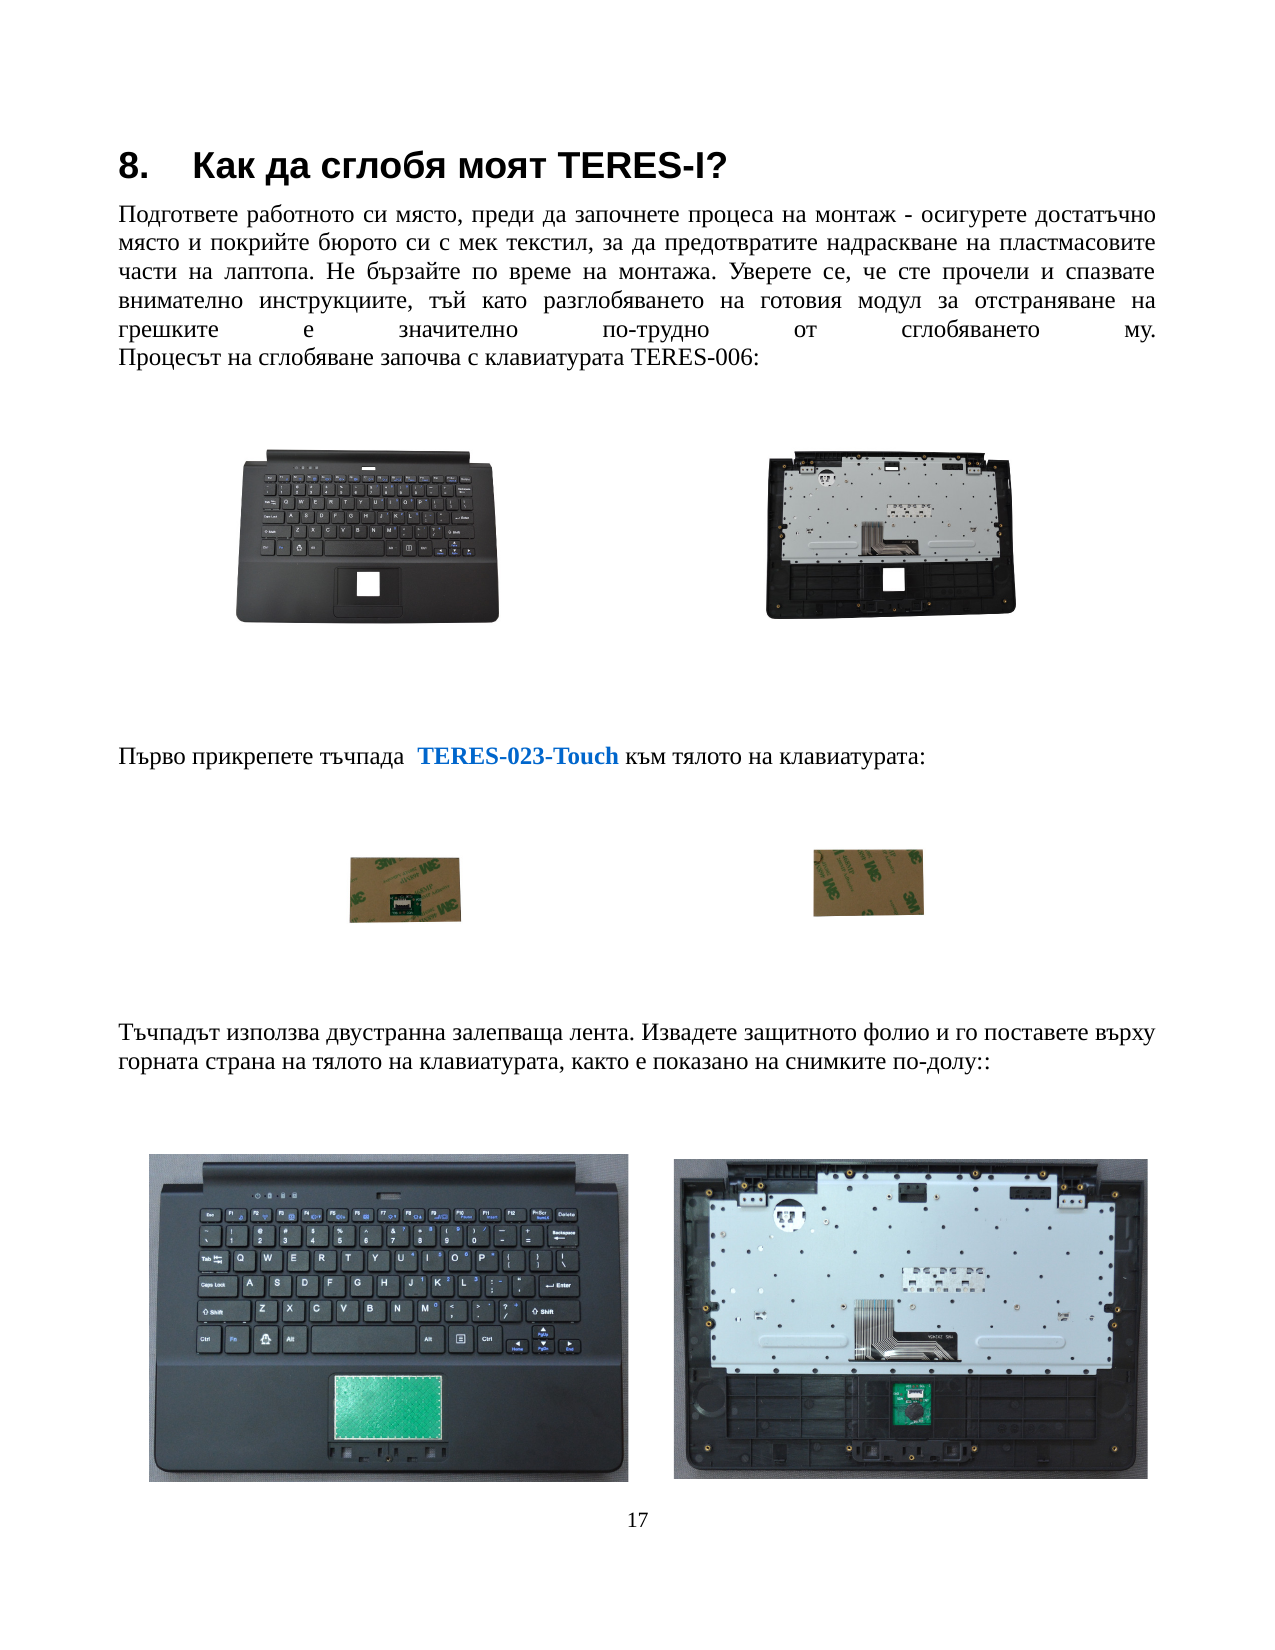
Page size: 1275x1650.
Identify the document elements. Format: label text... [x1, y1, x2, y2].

picture [149, 1154, 629, 1482]
subtitle Как да сглобя моят TERES-I? [118, 143, 1157, 186]
picture [270, 810, 541, 972]
picture [673, 1159, 1148, 1479]
text Тъчпадът използва двустранна залепваща лента. Извадете защитното фолио и го поставете върху горната страна на тялото на клавиатурата, както е показано на снимките по-долу:: [118, 1017, 1157, 1075]
picture [733, 788, 1004, 977]
text Първо прикрепете тъчпада TERES-023-Touch към тялото на клавиатурата: [118, 712, 1157, 769]
picture [232, 401, 503, 672]
text Подгответе работното си място, преди да започнете процеса на монтаж - осигурете достатъчно място и покрийте бюрото си с мек текстил, за да предотвратите надраскване на пластмасовите части на лаптопа. Не бързайте по време на монтажа. Уверете се, че сте прочели и спазвате внимателно инструкциите, тъй като разглобяването на готовия модул за отстраняване на грешките е значително по-трудно от сглобяването му. Процесът на сглобяване започва с клавиатурата TERES-006: [118, 199, 1157, 371]
picture [755, 399, 1026, 670]
